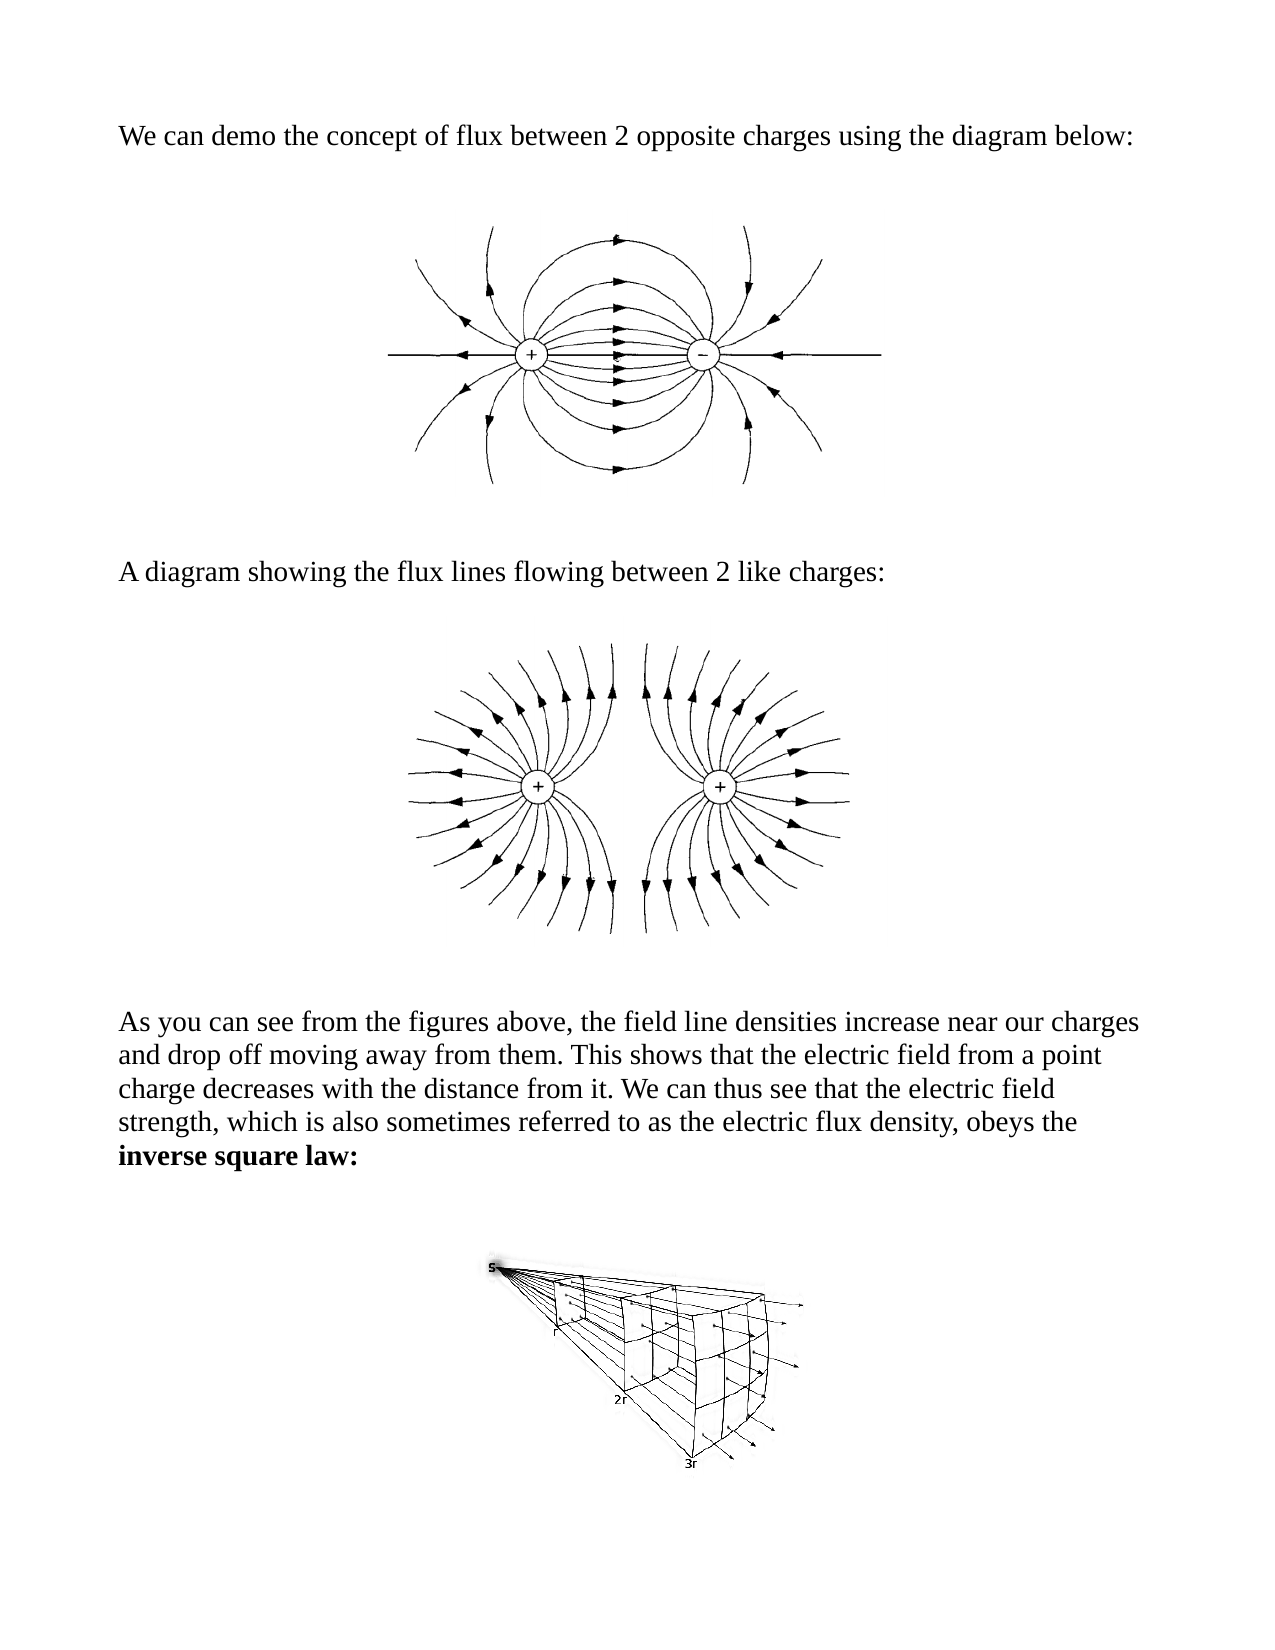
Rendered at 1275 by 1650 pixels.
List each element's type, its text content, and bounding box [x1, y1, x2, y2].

text We can demo the concept of flux between 2 opposite charges using the diagram below: [118, 118, 1157, 152]
picture [372, 209, 903, 497]
picture [449, 1233, 826, 1485]
text A diagram showing the flux lines flowing between 2 like charges: [118, 554, 1157, 587]
picture [361, 616, 914, 947]
text As you can see from the figures above, the field line densities increase near our charges and drop off moving away from them. This shows that the electric field from a point charge decreases with the distance from it. We can thus see that the electric field strength, which is also sometimes referred to as the electric flux density, obeys the inverse square law: [118, 1004, 1157, 1171]
